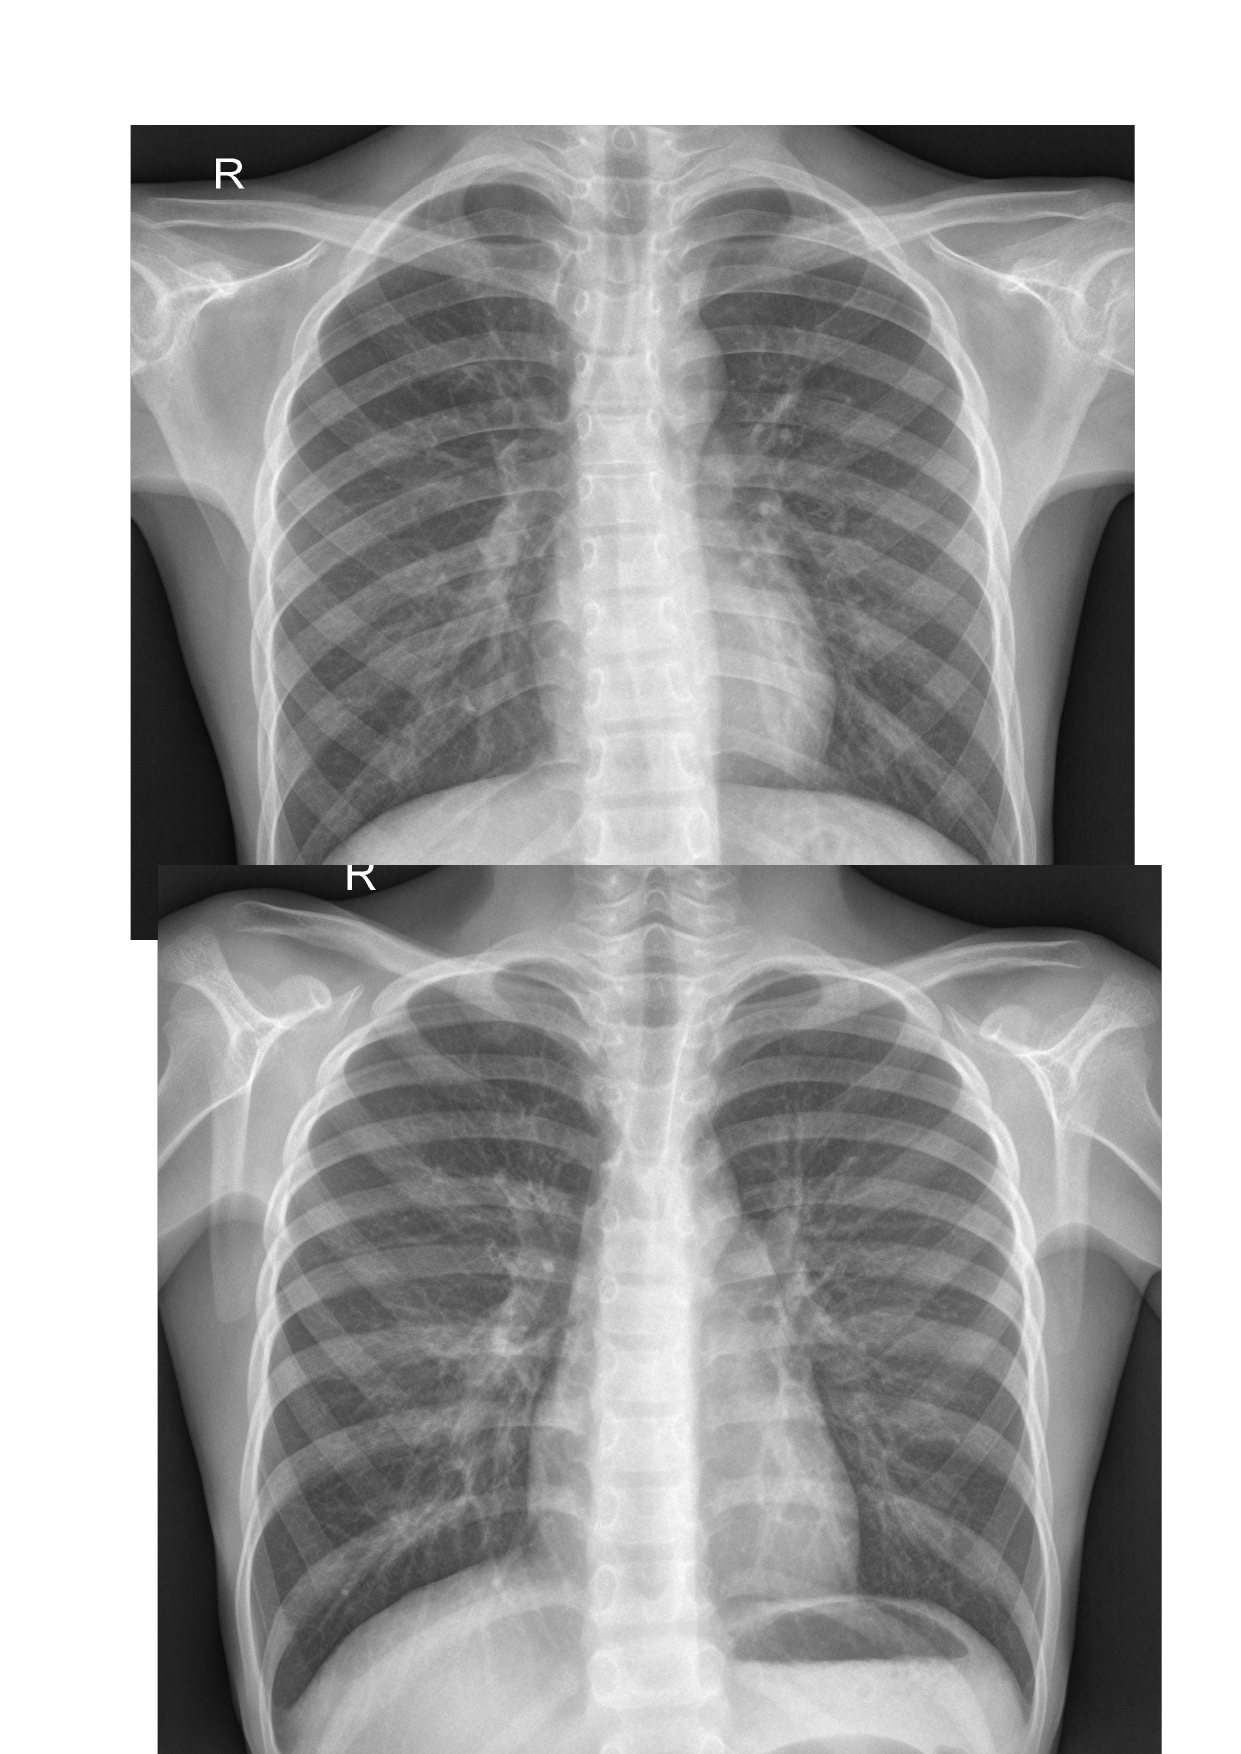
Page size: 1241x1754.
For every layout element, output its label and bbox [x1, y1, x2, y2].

picture [130, 125, 1162, 1754]
